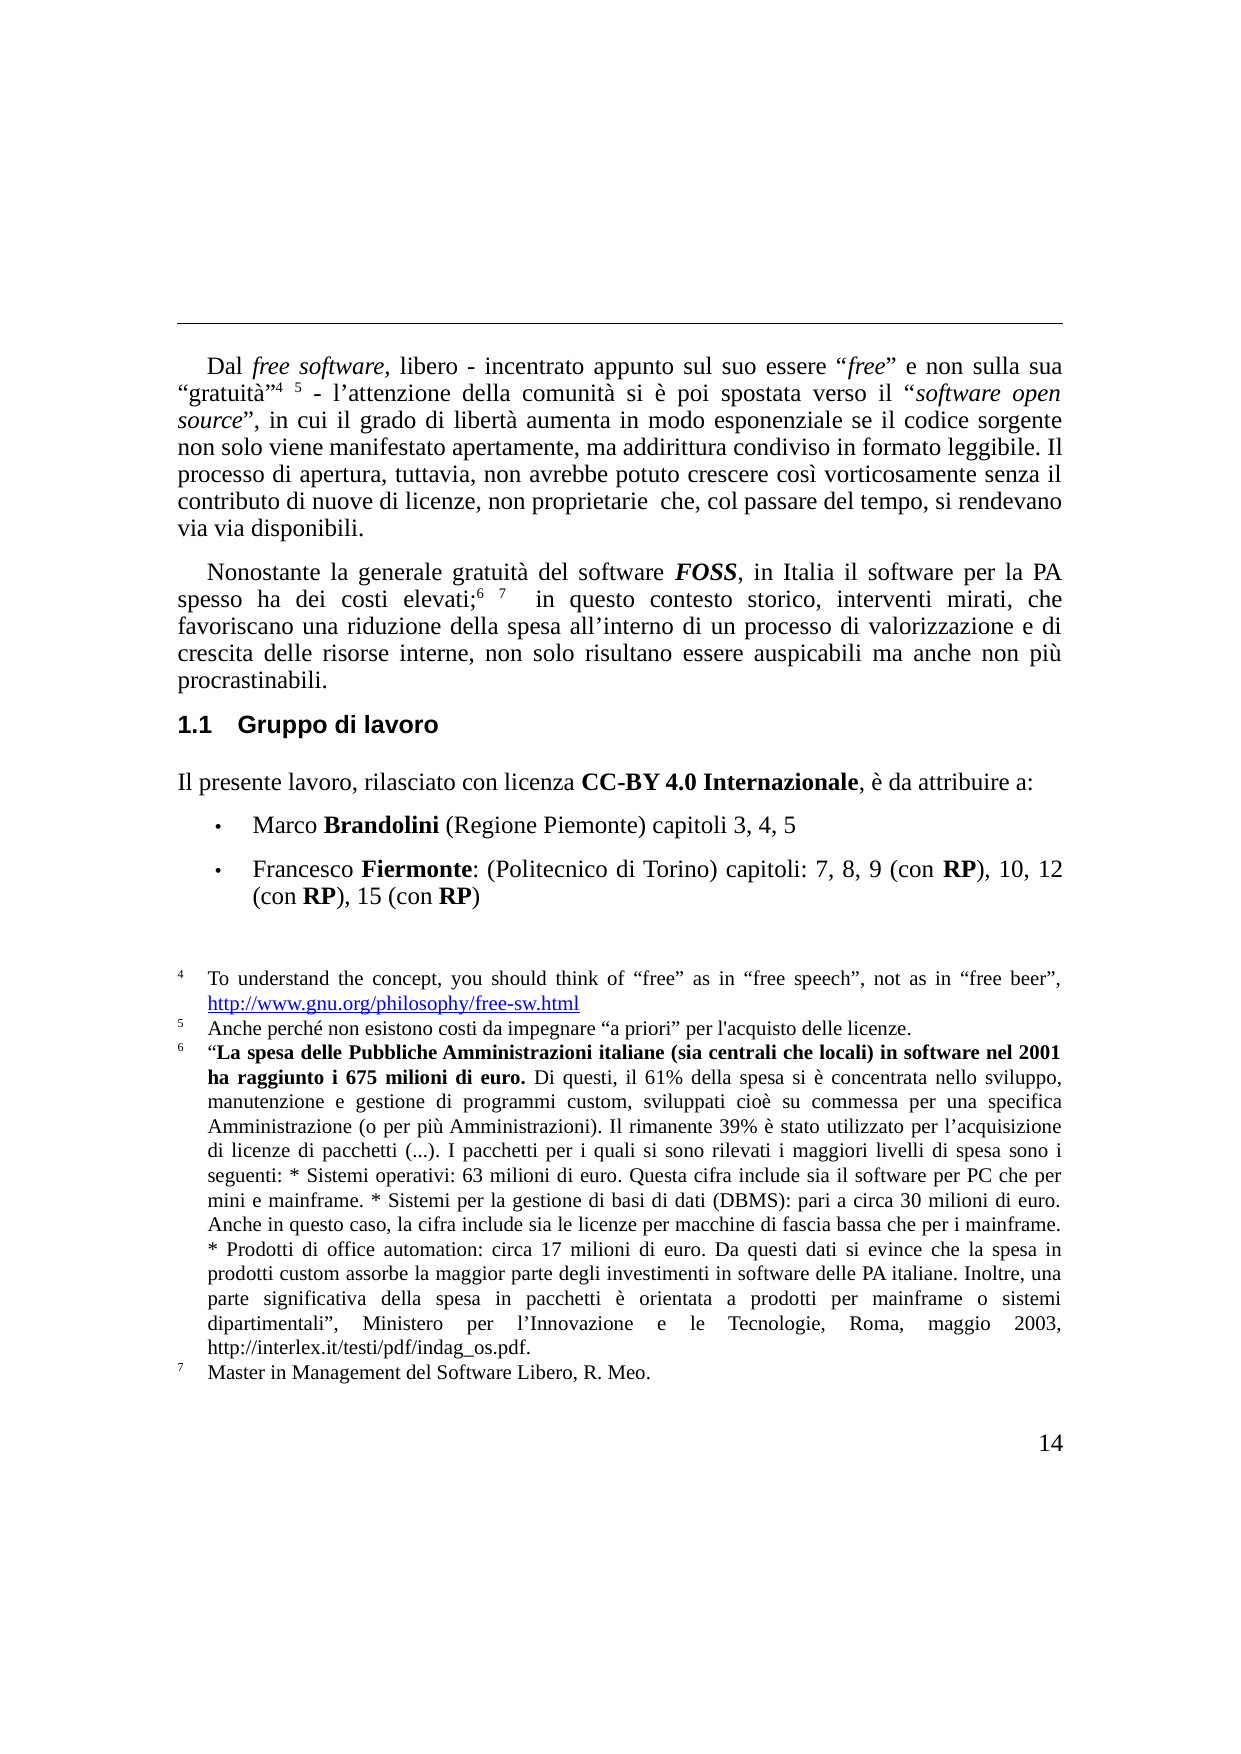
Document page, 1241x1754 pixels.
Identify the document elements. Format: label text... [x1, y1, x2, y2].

text Anche perché non esistono costi da impegnare “a priori” per l'acquisto delle licenze. [177, 1016, 1063, 1039]
text To understand the concept, you should think of “free” as in “free speech”, not as in “free beer”, http://www.gnu.org/philosophy/free-sw.html [177, 967, 1063, 1015]
list Francesco Fiermonte: (Politecnico di Torino) capitoli: 7, 8, 9 (con RP), 10, 12 (con RP), 15 (con RP) [215, 856, 1063, 910]
text Dal free software, libero - incentrato appunto sul suo essere “free” e non sulla sua “gratuità” - l’attenzione della comunità si è poi spostata verso il “software open source”, in cui il grado di libertà aumenta in modo esponenziale se il codice sorgente non solo viene manifestato apertamente, ma addirittura condiviso in formato leggibile. Il processo di apertura, tuttavia, non avrebbe potuto crescere così vorticosamente senza il contributo di nuove di licenze, non proprietarie che, col passare del tempo, si rendevano via via disponibili. [177, 353, 1063, 542]
text “La spesa delle Pubbliche Amministrazioni italiane (sia centrali che locali) in software nel 2001 ha raggiunto i 675 milioni di euro. Di questi, il 61% della spesa si è concentrata nello sviluppo, manutenzione e gestione di programmi custom, sviluppati cioè su commessa per una specifica Amministrazione (o per più Amministrazioni). Il rimanente 39% è stato utilizzato per l’acquisizione di licenze di pacchetti (...). I pacchetti per i quali si sono rilevati i maggiori livelli di spesa sono i seguenti: * Sistemi operativi: 63 milioni di euro. Questa cifra include sia il software per PC che per mini e mainframe. * Sistemi per la gestione di basi di dati (DBMS): pari a circa 30 milioni di euro. Anche in questo caso, la cifra include sia le licenze per macchine di fascia bassa che per i mainframe. * Prodotti di office automation: circa 17 milioni di euro. Da questi dati si evince che la spesa in prodotti custom assorbe la maggior parte degli investimenti in software delle PA italiane. Inoltre, una parte significativa della spesa in pacchetti è orientata a prodotti per mainframe o sistemi dipartimentali”, Ministero per l’Innovazione e le Tecnologie, Roma, maggio 2003, http://interlex.it/testi/pdf/indag_os.pdf. [177, 1041, 1063, 1359]
text Il presente lavoro, rilasciato con licenza CC-BY 4.0 Internazionale, è da attribuire a: [177, 768, 1063, 796]
text Master in Management del Software Libero, R. Meo. [177, 1361, 1063, 1384]
list Marco Brandolini (Regione Piemonte) capitoli 3, 4, 5 [215, 812, 1063, 839]
text Nonostante la generale gratuità del software FOSS, in Italia il software per la PA spesso ha dei costi elevati; in questo contesto storico, interventi mirati, che favoriscano una riduzione della spesa all’interno di un processo di valorizzazione e di crescita delle risorse interne, non solo risultano essere auspicabili ma anche non più procrastinabili. [177, 559, 1063, 694]
subtitle Gruppo di lavoro [177, 711, 1063, 739]
